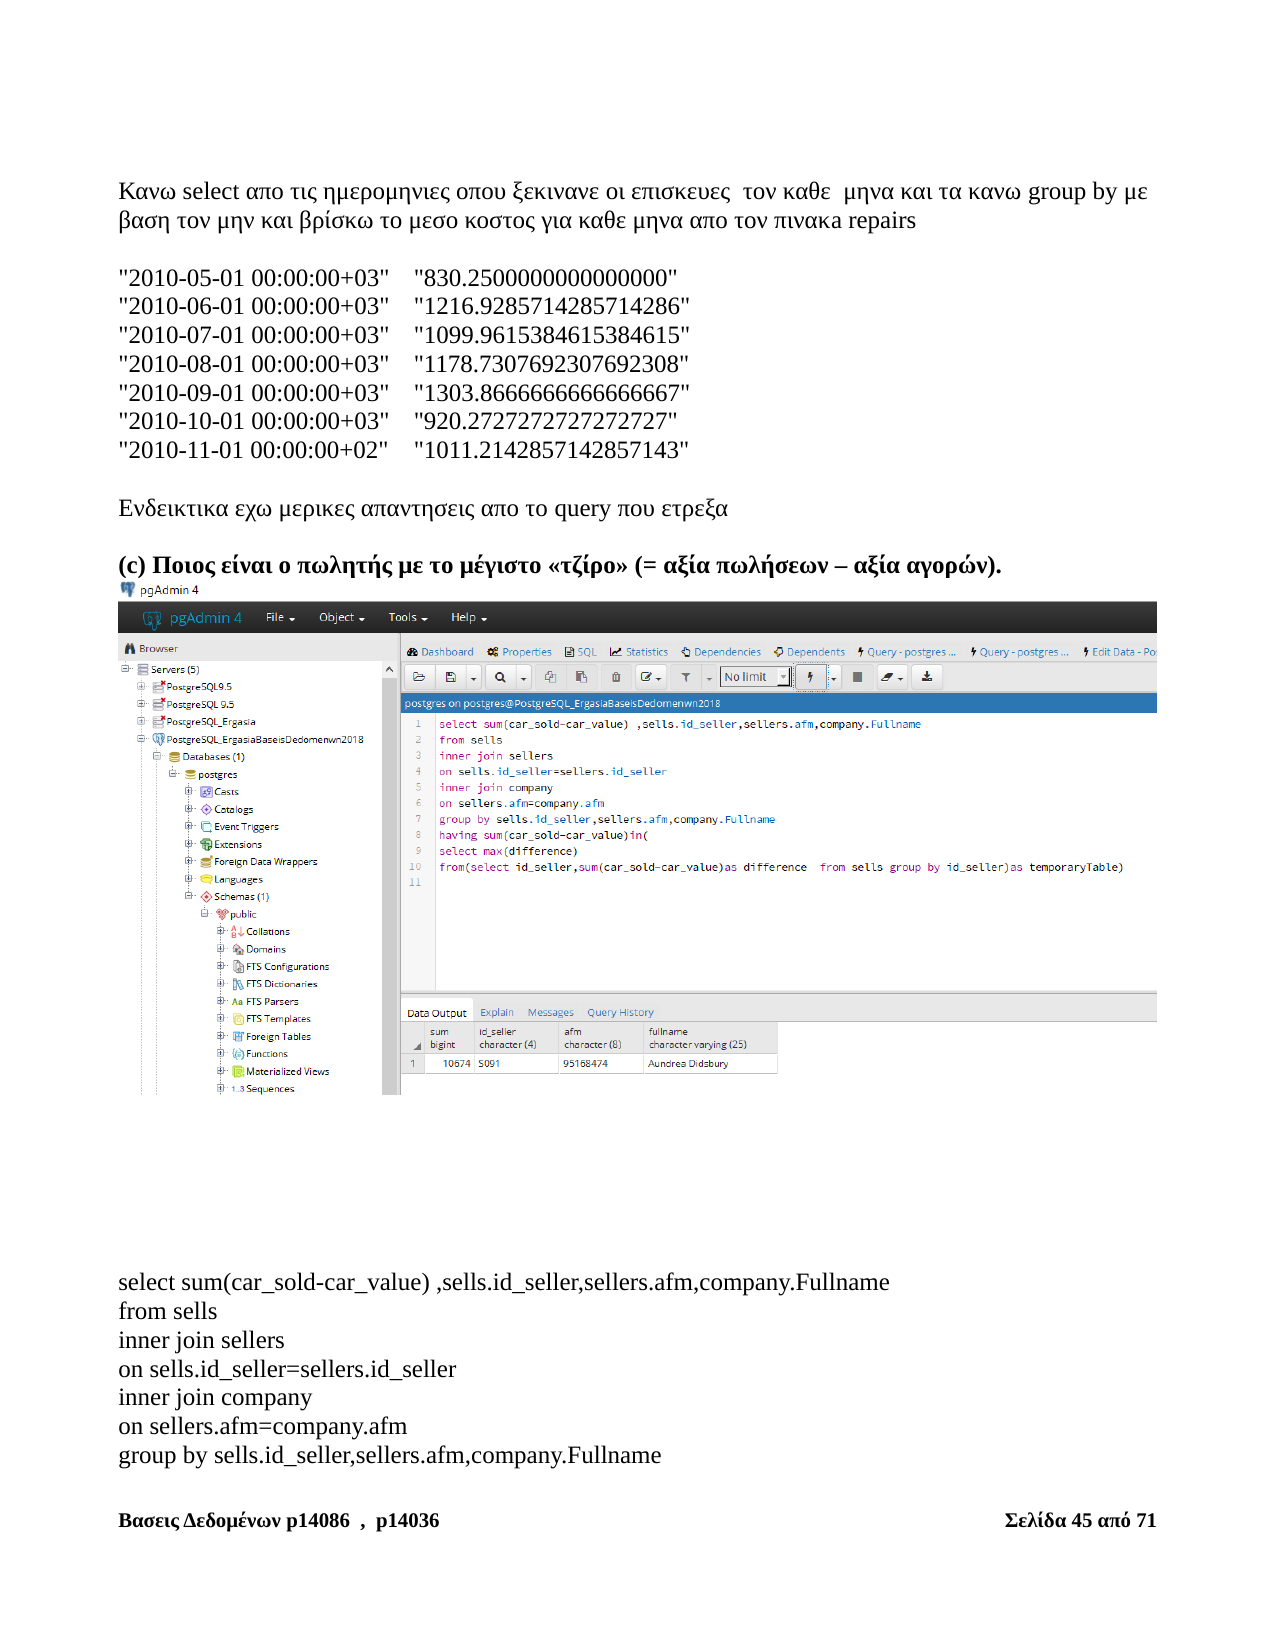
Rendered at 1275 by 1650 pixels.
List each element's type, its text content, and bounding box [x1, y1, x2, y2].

text (c) Ποιος είναι ο πωλητής με το μέγιστο «τζίρο» (= αξία πωλήσεων – αξία αγορών). [118, 550, 1157, 578]
text "2010-09-01 00:00:00+03" "1303.8666666666666667" [118, 378, 1157, 406]
text "2010-06-01 00:00:00+03" "1216.9285714285714286" [118, 291, 1157, 320]
text select sum(car_sold-car_value) ,sells.id_seller,sellers.afm,company.Fullname from sells inner join sellers on sells.id_seller=sellers.id_seller inner join company on sellers.afm=company.afm group by sells.id_seller,sellers.afm,company.Fullname [118, 1267, 1157, 1469]
text "2010-07-01 00:00:00+03" "1099.9615384615384615" [118, 320, 1157, 349]
text "2010-11-01 00:00:00+02" "1011.2142857142857143" [118, 435, 1157, 464]
picture [118, 578, 1157, 1095]
text "2010-05-01 00:00:00+03" "830.2500000000000000" [118, 263, 1157, 291]
text Ενδεικτικα εχω μερικες απαντησεις απο το query που ετρεξα [118, 493, 1157, 521]
text Κανω select απο τις ημερομηνιες οπου ξεκινανε οι επισκευες τον καθε μηνα και τα κανω group by με βαση τον μην και βρίσκω το μεσο κοστος για καθε μηνα απο τον πινακa repairs [118, 176, 1157, 234]
text "2010-08-01 00:00:00+03" "1178.7307692307692308" [118, 349, 1157, 378]
text "2010-10-01 00:00:00+03" "920.2727272727272727" [118, 406, 1157, 435]
